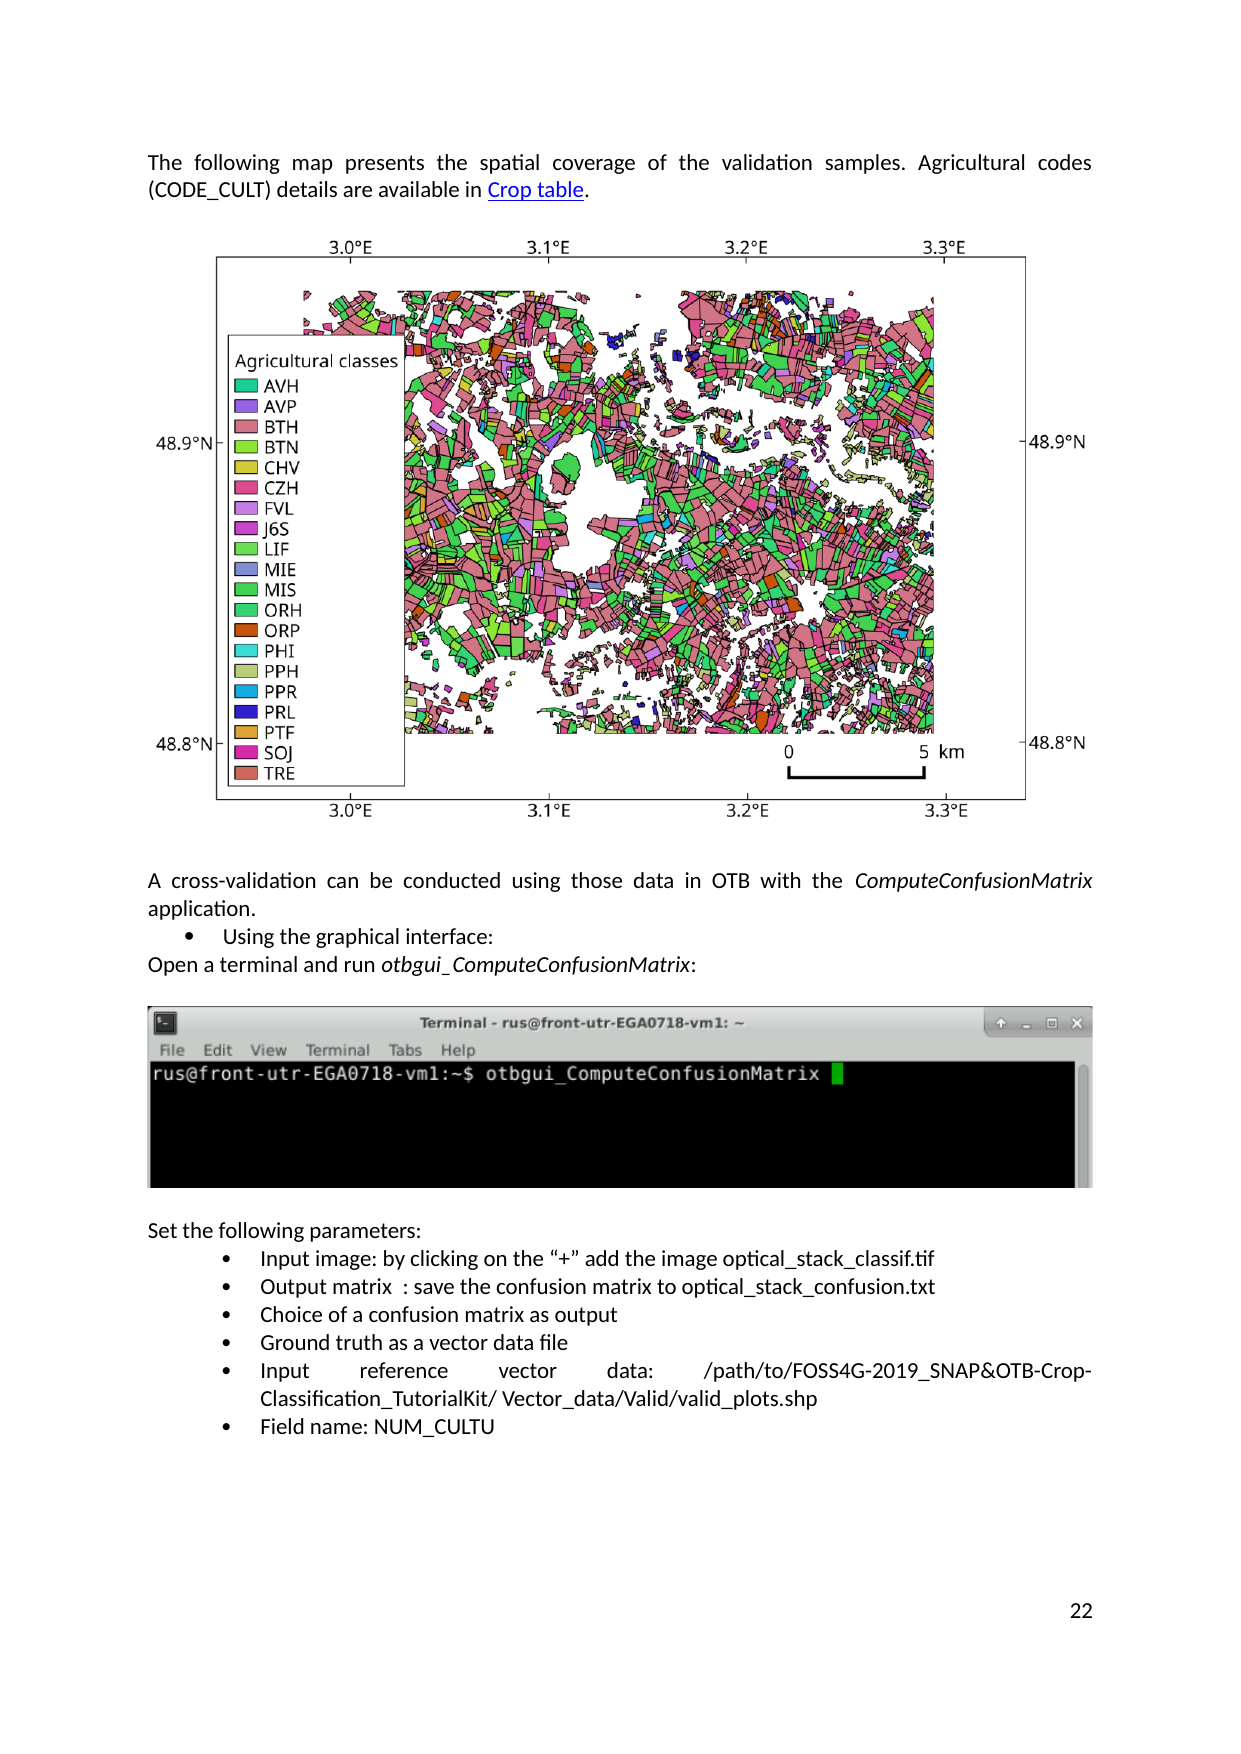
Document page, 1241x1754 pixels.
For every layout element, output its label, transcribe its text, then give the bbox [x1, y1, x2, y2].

text Set the following parameters: [148, 1216, 1093, 1244]
picture [147, 231, 1093, 866]
text A cross-validation can be conducted using those data in OTB with the ComputeConfusionMatrix application. [148, 866, 1093, 922]
list Using the graphical interface: [185, 922, 1093, 950]
picture [147, 1006, 1093, 1188]
list Choice of a confusion matrix as output [223, 1300, 1093, 1328]
list Input image: by clicking on the “+” add the image optical_stack_classif.tif [223, 1244, 1093, 1272]
text Open a terminal and run otbgui_ComputeConfusionMatrix: [148, 950, 1093, 978]
list Ground truth as a vector data file [223, 1328, 1093, 1356]
list Field name: NUM_CULTU [223, 1412, 1093, 1440]
list Output matrix : save the confusion matrix to optical_stack_confusion.txt [223, 1272, 1093, 1300]
text The following map presents the spatial coverage of the validation samples. Agricultural codes (CODE_CULT) details are available in Crop table. [148, 148, 1093, 204]
list Input reference vector data: /path/to/FOSS4G-2019_SNAP&OTB-Crop-Classification_TutorialKit/ Vector_data/Valid/valid_plots.shp [223, 1356, 1093, 1412]
